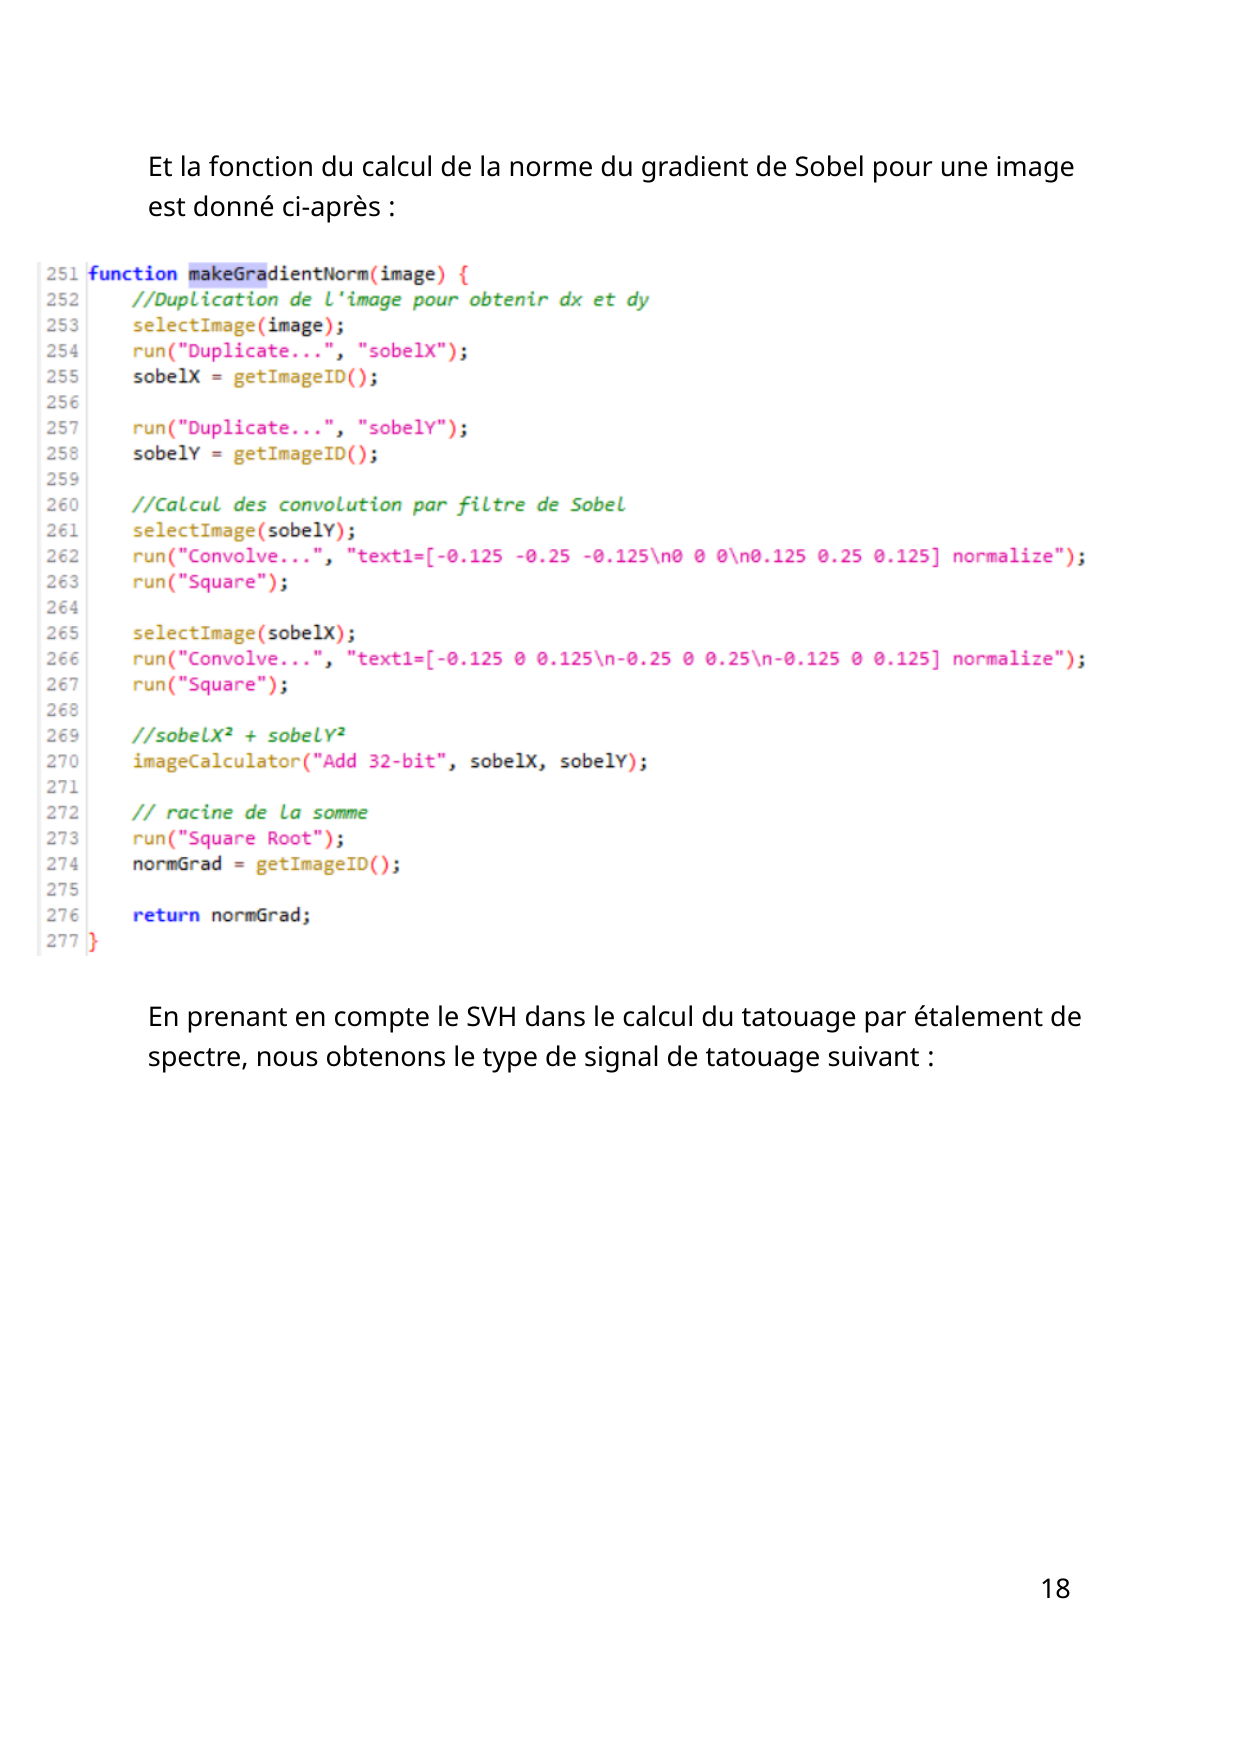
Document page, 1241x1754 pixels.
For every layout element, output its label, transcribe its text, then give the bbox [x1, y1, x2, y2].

text Et la fonction du calcul de la norme du gradient de Sobel pour une image est donné ci-après : [148, 148, 1093, 224]
text En prenant en compte le SVH dans le calcul du tatouage par étalement de spectre, nous obtenons le type de signal de tatouage suivant : [148, 956, 1093, 1074]
picture [36, 262, 1204, 956]
